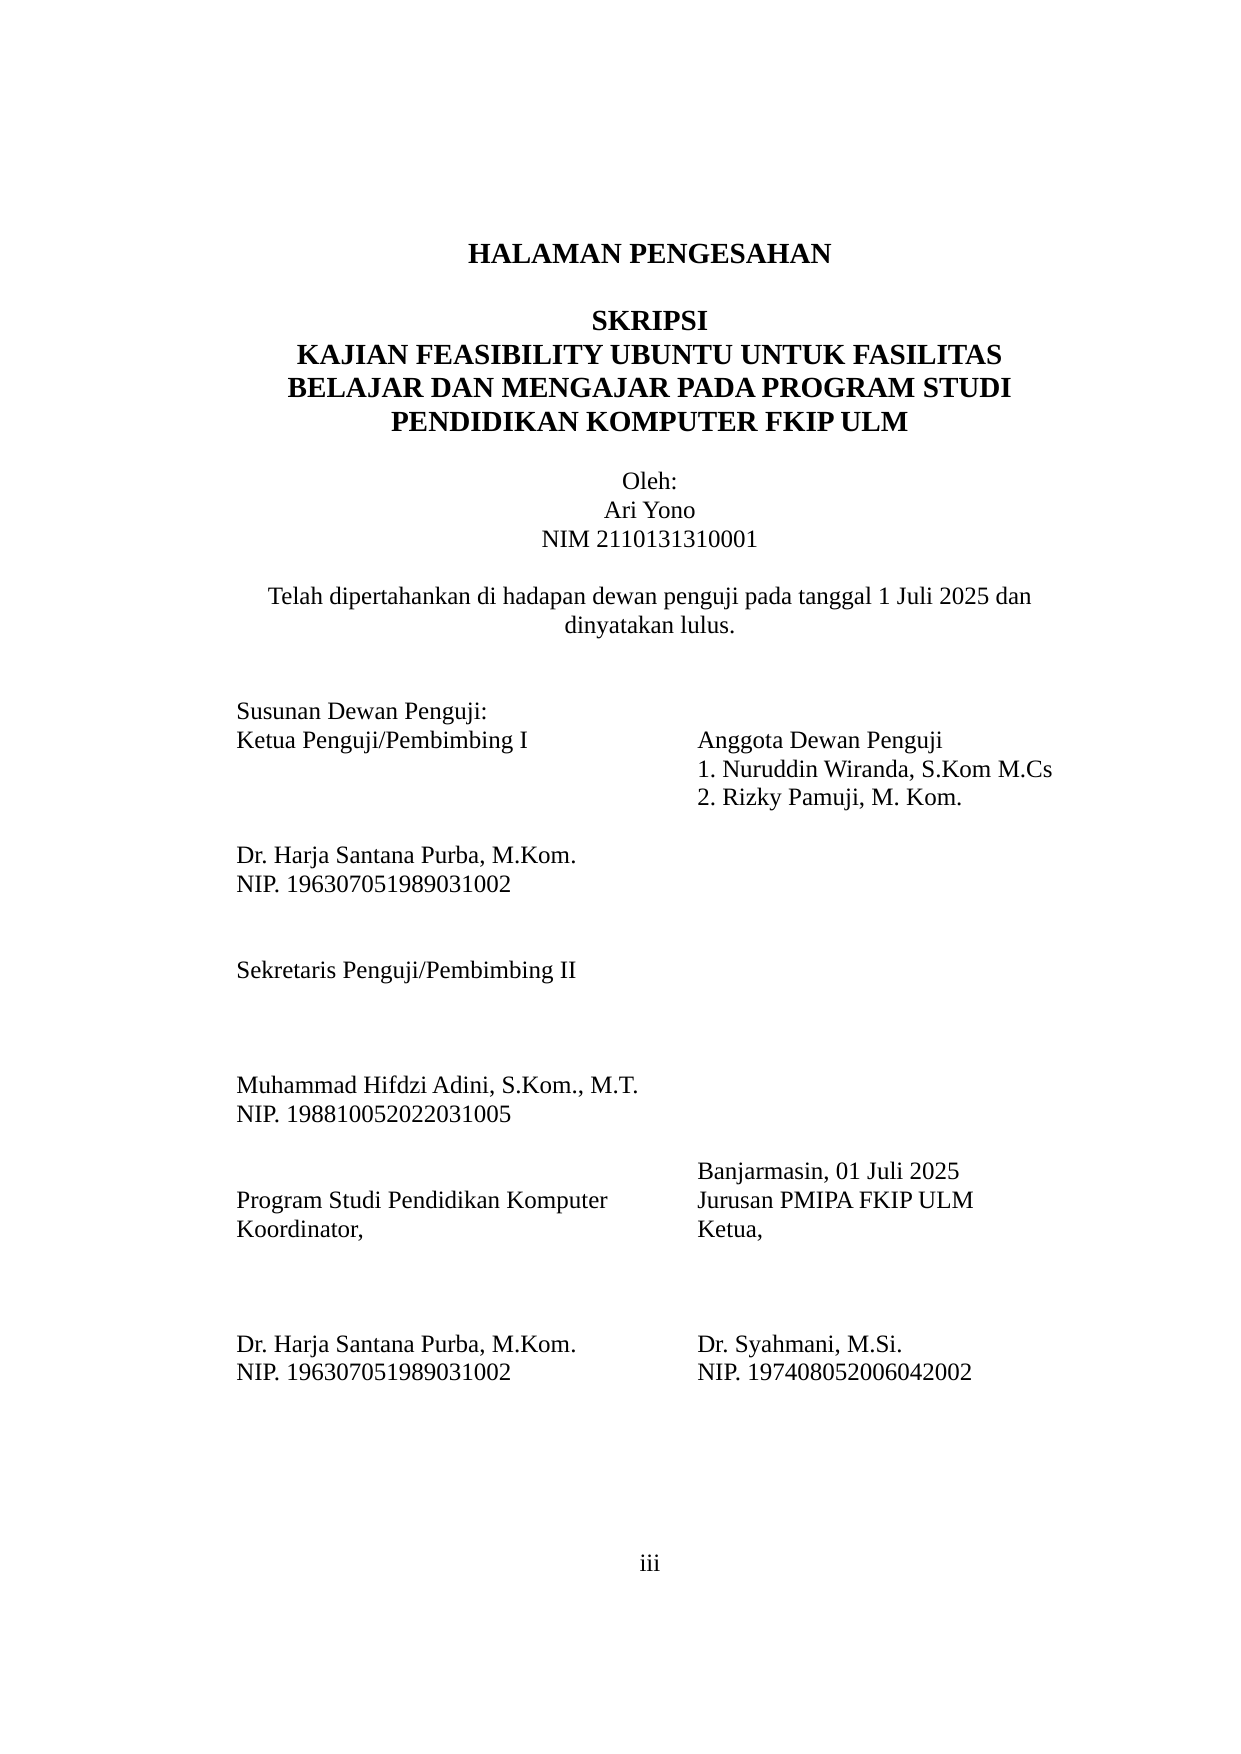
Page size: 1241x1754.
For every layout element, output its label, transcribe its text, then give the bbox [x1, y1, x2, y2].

table_cell [697, 811, 1063, 840]
table_cell [236, 1415, 643, 1444]
table_cell [644, 1041, 697, 1070]
table_cell Dr. Harja Santana Purba, M.Kom. [236, 1329, 643, 1357]
table_cell Program Studi Pendidikan Komputer [236, 1185, 643, 1214]
table_cell [236, 1386, 643, 1415]
table_cell NIP. 197408052006042002 [697, 1358, 1063, 1386]
table_cell [697, 984, 1063, 1012]
table_cell [697, 840, 1063, 869]
table_header Susunan Dewan Penguji: [236, 696, 643, 725]
table_cell Ketua Penguji/Pembimbing I [236, 725, 643, 754]
table_cell [644, 1358, 697, 1386]
table_cell [644, 984, 697, 1012]
table_cell [644, 811, 697, 840]
table_cell NIP. 196307051989031002 [236, 869, 643, 897]
table_cell [697, 1386, 1063, 1415]
table_cell [644, 1099, 697, 1127]
table_cell [697, 1099, 1063, 1127]
table_cell [236, 783, 643, 811]
table_cell [697, 955, 1063, 984]
table_cell [697, 926, 1063, 955]
table_cell [644, 1386, 697, 1415]
table_cell [697, 1013, 1063, 1041]
table_cell [644, 1128, 697, 1156]
table_cell [644, 1013, 697, 1041]
table_cell 2. Rizky Pamuji, M. Kom. [697, 783, 1063, 811]
table_cell [644, 783, 697, 811]
table_cell [236, 1271, 643, 1300]
table_cell [644, 1156, 697, 1185]
table_cell [644, 1329, 697, 1357]
table_cell Anggota Dewan Penguji [697, 725, 1063, 754]
table_cell [644, 1214, 697, 1242]
table_cell [236, 926, 643, 955]
table_cell [644, 1300, 697, 1329]
table_cell Banjarmasin, 01 Juli 2025 [697, 1156, 1063, 1185]
table_cell Koordinator, [236, 1214, 643, 1242]
table_cell [644, 869, 697, 897]
table_cell [236, 811, 643, 840]
table_cell [644, 725, 697, 754]
table_header [644, 696, 697, 725]
text Oleh: [236, 466, 1063, 495]
table_cell Sekretaris Penguji/Pembimbing II [236, 955, 643, 984]
text SKRIPSI [236, 303, 1063, 337]
table_cell Muhammad Hifdzi Adini, S.Kom., M.T. [236, 1070, 643, 1099]
table_cell Ketua, [697, 1214, 1063, 1242]
table_cell [697, 1128, 1063, 1156]
table_cell [697, 1070, 1063, 1099]
table_cell [697, 1041, 1063, 1070]
table_cell [644, 840, 697, 869]
text NIM 2110131310001 [236, 524, 1063, 552]
text Telah dipertahankan di hadapan dewan penguji pada tanggal 1 Juli 2025 dan dinyatakan lulus. [236, 581, 1063, 639]
text Ari Yono [236, 495, 1063, 524]
table_cell [644, 898, 697, 926]
table_cell [697, 1415, 1063, 1444]
table_cell [697, 869, 1063, 897]
table_cell [644, 926, 697, 955]
text KAJIAN FEASIBILITY UBUNTU untuk fasilitas belajar dan mengajar pada PROGRAM STUDI PENDIDIKAN KOMPUTER FKIP ULM [236, 337, 1063, 437]
table_cell NIP. 196307051989031002 [236, 1358, 643, 1386]
table_cell 1. Nuruddin Wiranda, S.Kom M.Cs [697, 754, 1063, 782]
table_cell [236, 1300, 643, 1329]
table_header [697, 696, 1063, 725]
subtitle HALAMAN PENGESAHAN [236, 236, 1063, 270]
table_cell [644, 955, 697, 984]
table_cell [697, 1243, 1063, 1271]
table_cell [236, 1041, 643, 1070]
table_cell [644, 1243, 697, 1271]
table_cell [644, 1185, 697, 1214]
table_cell [697, 1271, 1063, 1300]
table_cell Dr. Harja Santana Purba, M.Kom. [236, 840, 643, 869]
table_cell Jurusan PMIPA FKIP ULM [697, 1185, 1063, 1214]
table_cell [644, 1070, 697, 1099]
table_cell [644, 754, 697, 782]
table_cell NIP. 198810052022031005 [236, 1099, 643, 1127]
table_cell [697, 1300, 1063, 1329]
table_cell [236, 898, 643, 926]
table_cell [644, 1271, 697, 1300]
table_cell [236, 754, 643, 782]
table_cell [236, 1156, 643, 1185]
table_cell [644, 1415, 697, 1444]
table_cell Dr. Syahmani, M.Si. [697, 1329, 1063, 1357]
table_cell [236, 1243, 643, 1271]
table_cell [697, 898, 1063, 926]
table_cell [236, 984, 643, 1012]
table_cell [236, 1128, 643, 1156]
table_cell [236, 1013, 643, 1041]
